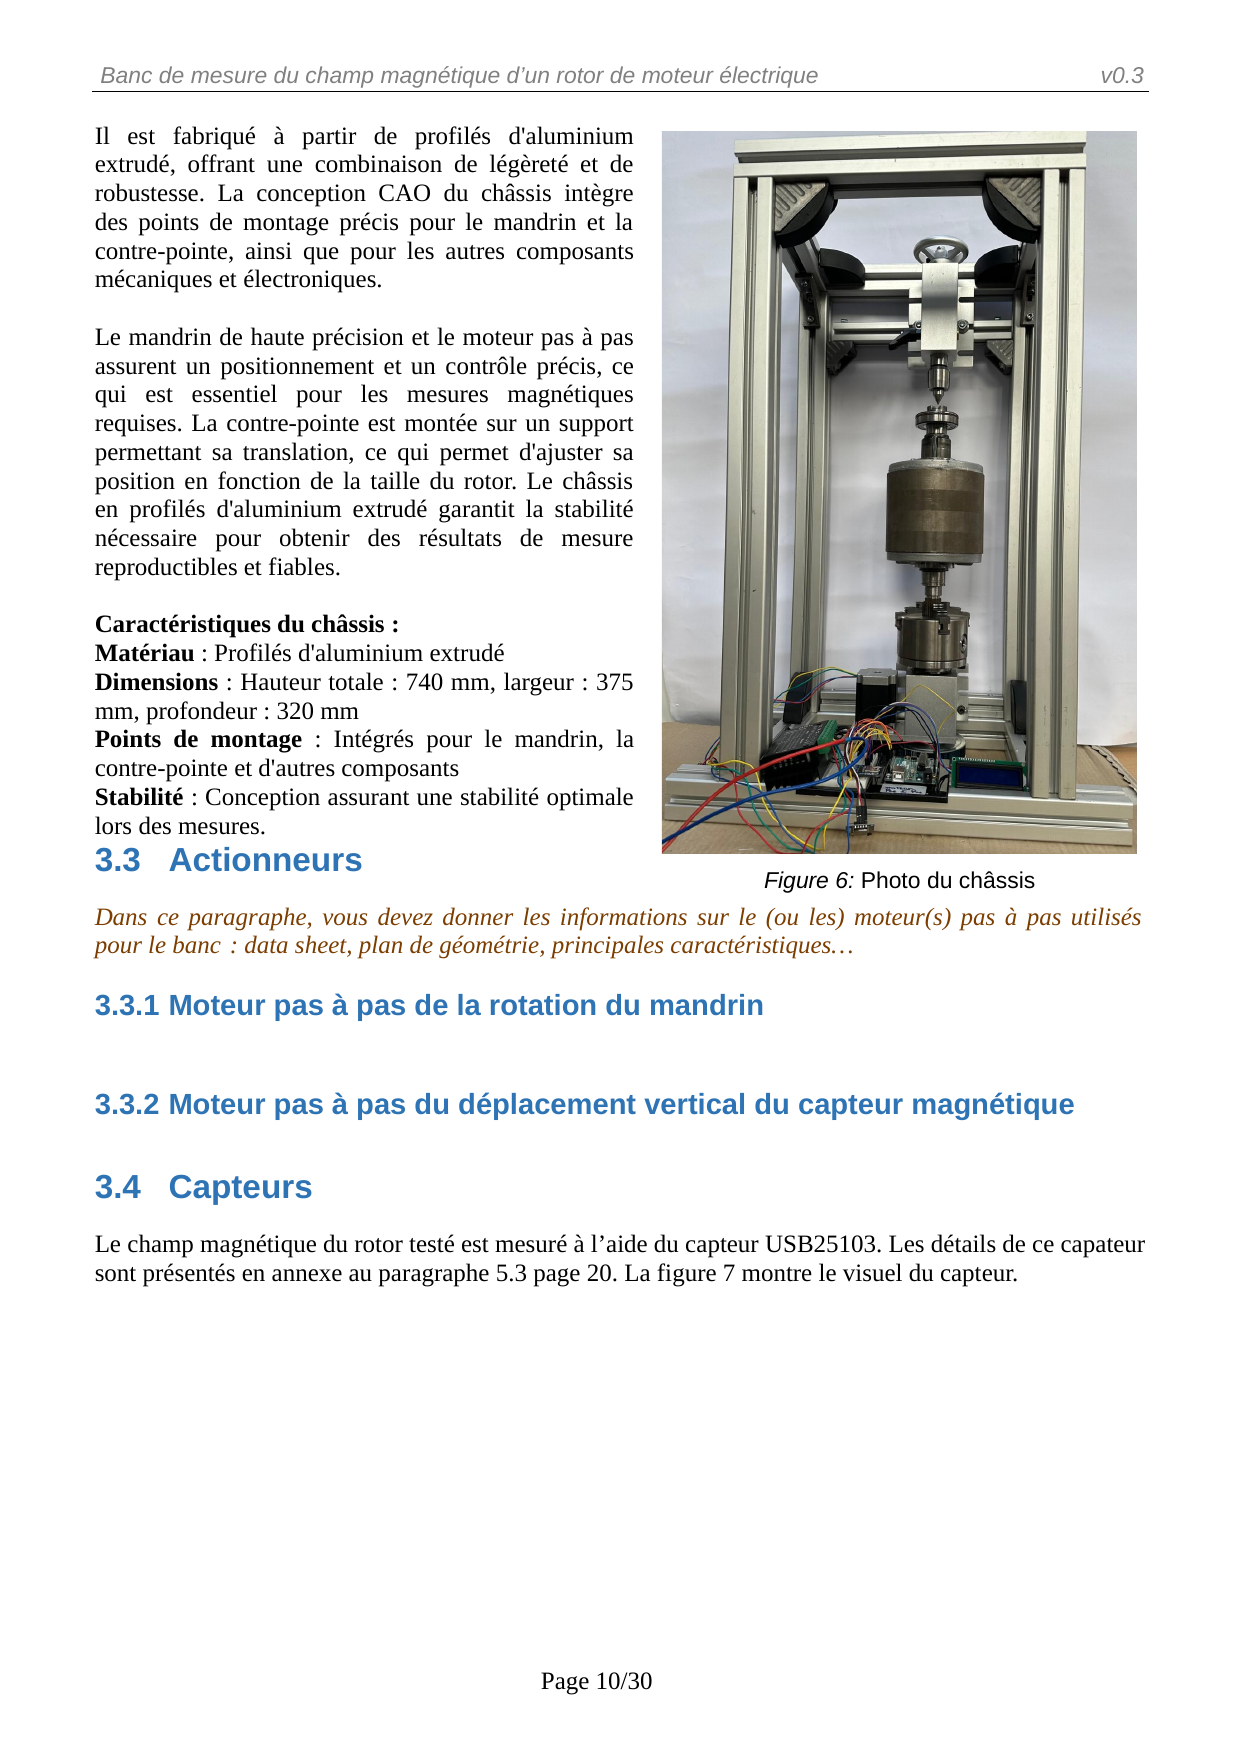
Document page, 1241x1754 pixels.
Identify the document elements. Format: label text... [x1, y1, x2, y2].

text Le champ magnétique du rotor testé est mesuré à l’aide du capteur USB25103. Les détails de ce capateur sont présentés en annexe au paragraphe 5.3 page 20. La figure 7 montre le visuel du capteur. [94, 1229, 1146, 1286]
text Matériau : Profilés d'aluminium extrudé [94, 638, 652, 667]
text Le mandrin de haute précision et le moteur pas à pas assurent un positionnement et un contrôle précis, ce qui est essentiel pour les mesures magnétiques requises. La contre-pointe est montée sur un support permettant sa translation, ce qui permet d'ajuster sa position en fonction de la taille du rotor. Le châssis en profilés d'aluminium extrudé garantit la stabilité nécessaire pour obtenir des résultats de mesure reproductibles et fiables. [94, 322, 652, 581]
text Il est fabriqué à partir de profilés d'aluminium extrudé, offrant une combinaison de légèreté et de robustesse. La conception CAO du châssis intègre des points de montage précis pour le mandrin et la contre-pointe, ainsi que pour les autres composants mécaniques et électroniques. [94, 121, 1147, 293]
subtitle Actionneurs [94, 839, 652, 878]
text Caractéristiques du châssis : [94, 609, 652, 638]
subtitle Capteurs [94, 1167, 1146, 1205]
text Points de montage : Intégrés pour le mandrin, la contre-pointe et d'autres composants [94, 724, 652, 782]
text Stabilité : Conception assurant une stabilité optimale lors des mesures. [94, 782, 652, 839]
text Dimensions : Hauteur totale : 740 mm, largeur : 375 mm, profondeur : 320 mm [94, 667, 652, 724]
text Figure 6: Photo du châssis [652, 143, 1147, 893]
subtitle Moteur pas à pas de la rotation du mandrin [94, 988, 1146, 1021]
subtitle Moteur pas à pas du déplacement vertical du capteur magnétique [94, 1087, 1146, 1120]
picture [661, 131, 1137, 854]
text Dans ce paragraphe, vous devez donner les informations sur le (ou les) moteur(s) pas à pas utilisés pour le banc : data sheet, plan de géométrie, principales caractéristiques… [94, 902, 1146, 959]
